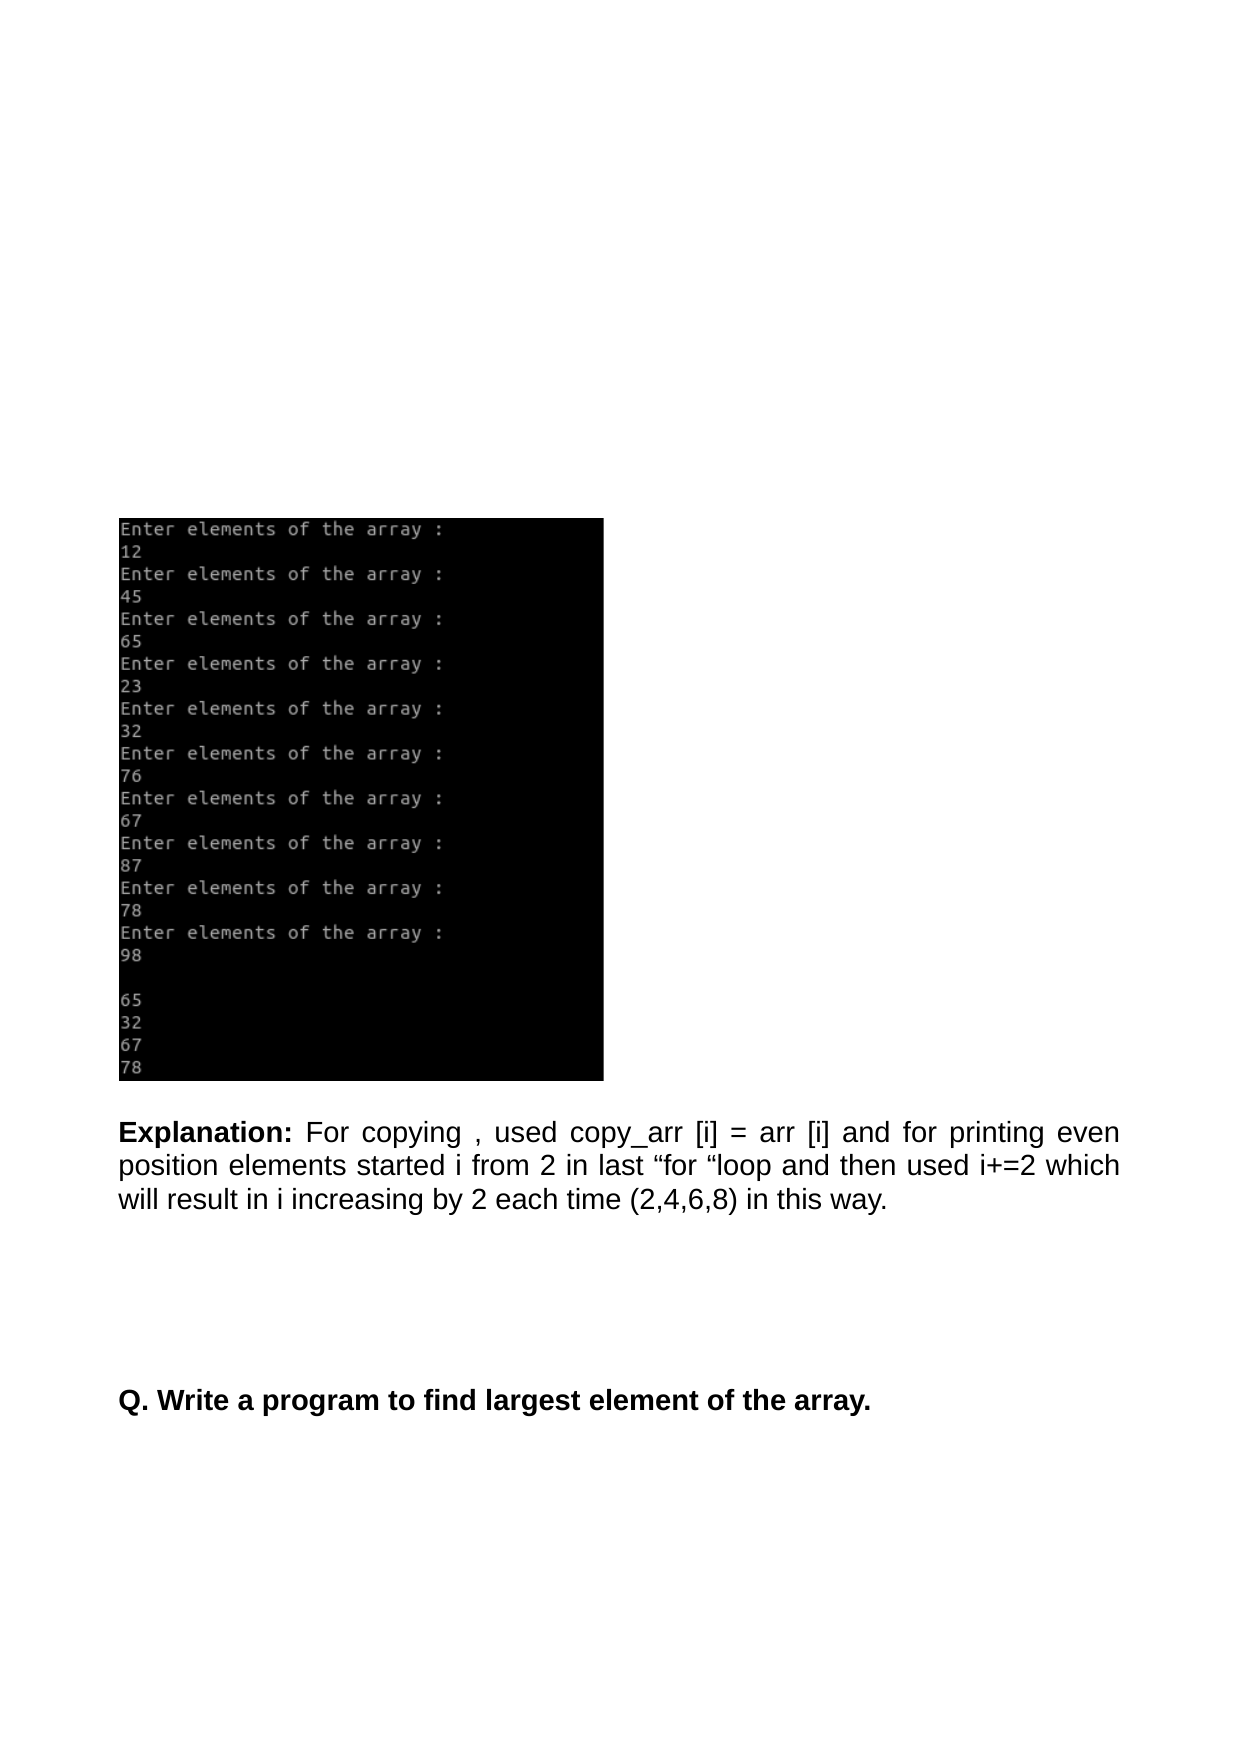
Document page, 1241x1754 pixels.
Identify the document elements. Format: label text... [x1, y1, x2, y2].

text Explanation: For copying , used copy_arr [i] = arr [i] and for printing even position elements started i from 2 in last “for “loop and then used i+=2 which will result in i increasing by 2 each time (2,4,6,8) in this way. [118, 1115, 1122, 1215]
text Q. Write a program to find largest element of the array. [118, 1383, 1122, 1417]
